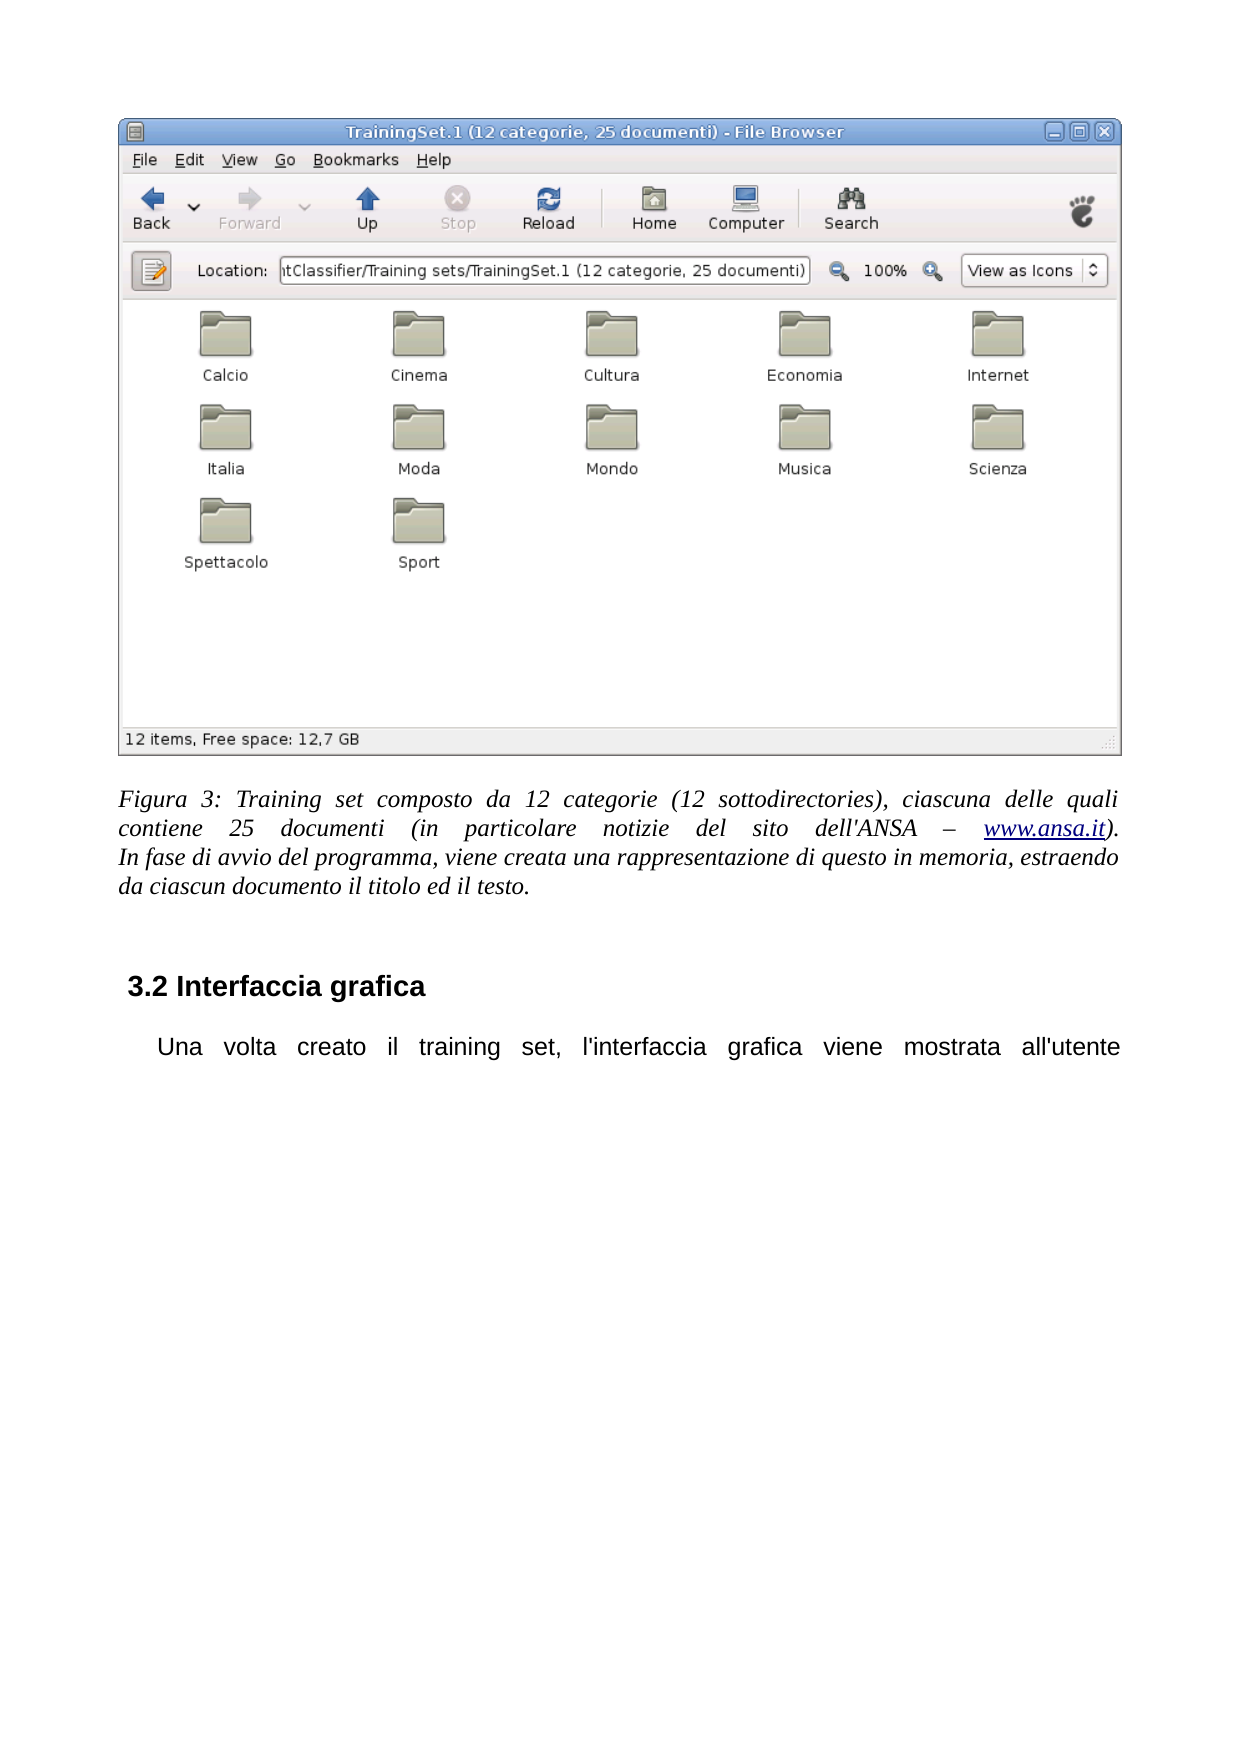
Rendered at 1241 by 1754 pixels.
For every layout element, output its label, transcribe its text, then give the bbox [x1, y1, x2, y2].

picture [118, 118, 1122, 756]
list Interfaccia grafica [119, 969, 1122, 1003]
list Una volta creato il training set, l'interfaccia grafica viene mostrata all'utente [119, 1032, 1122, 1104]
list Figura 3: Training set composto da 12 categorie (12 sottodirectories), ciascuna delle quali contiene 25 documenti (in particolare notizie del sito dell'ANSA – www.ansa.it). In fase di avvio del programma, viene creata una rappresentazione di questo in memoria, estraendo da ciascun documento il titolo ed il testo. [118, 756, 1122, 899]
